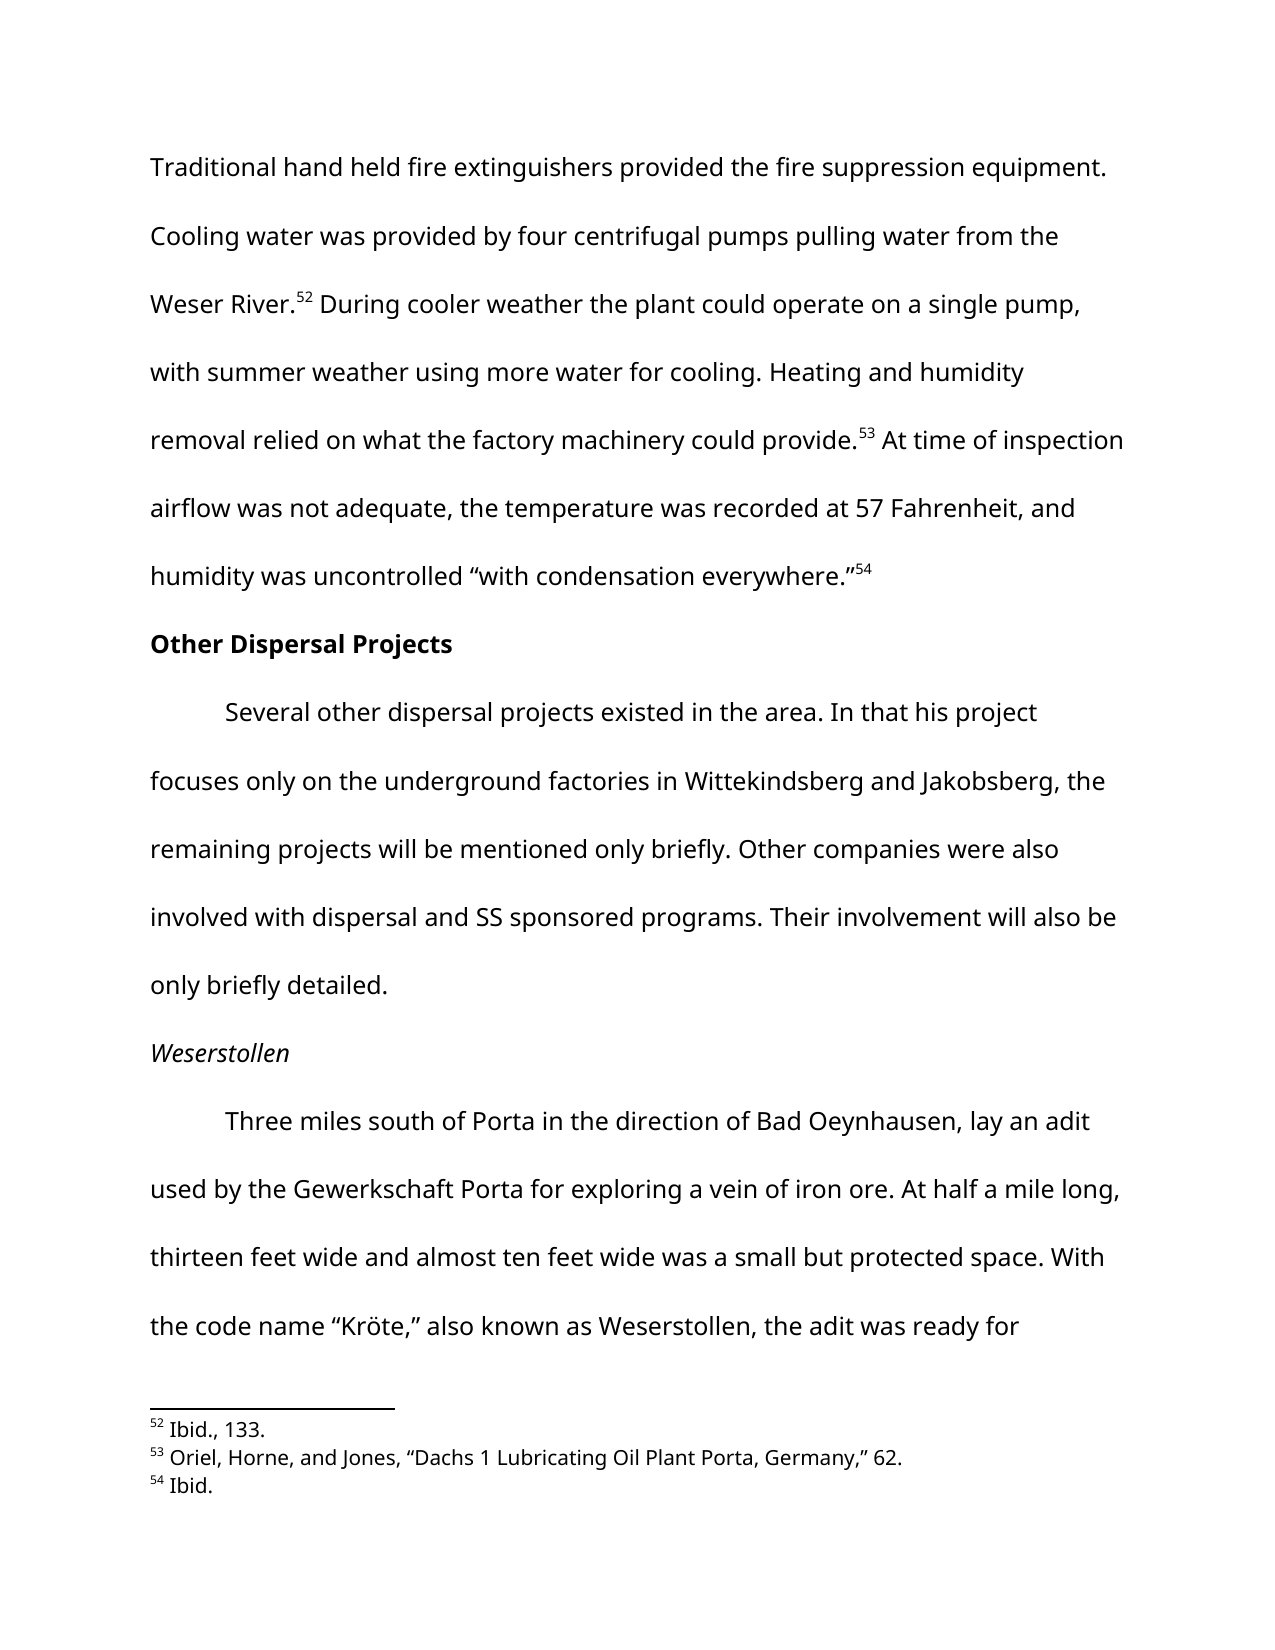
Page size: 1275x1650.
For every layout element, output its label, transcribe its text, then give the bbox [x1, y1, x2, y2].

text Other Dispersal Projects [150, 627, 1125, 661]
text Ibid. [150, 1472, 1125, 1500]
text Several other dispersal projects existed in the area. In that his project focuses only on the underground factories in Wittekindsberg and Jakobsberg, the remaining projects will be mentioned only briefly. Other companies were also involved with dispersal and SS sponsored programs. Their involvement will also be only briefly detailed. [150, 695, 1125, 1002]
text Oriel, Horne, and Jones, “Dachs 1 Lubricating Oil Plant Porta, Germany,” 62. [150, 1443, 1125, 1472]
text Three miles south of Porta in the direction of Bad Oeynhausen, lay an adit used by the Gewerkschaft Porta for exploring a vein of iron ore. At half a mile long, thirteen feet wide and almost ten feet wide was a small but protected space. With the code name “Kröte,” also known as Weserstollen, the adit was ready for [150, 1104, 1125, 1342]
text Traditional hand held fire extinguishers provided the fire suppression equipment. Cooling water was provided by four centrifugal pumps pulling water from the Weser River. During cooler weather the plant could operate on a single pump, with summer weather using more water for cooling. Heating and humidity removal relied on what the factory machinery could provide. At time of inspection airflow was not adequate, the temperature was recorded at 57 Fahrenheit, and humidity was uncontrolled “with condensation everywhere.” [150, 150, 1125, 593]
text Weserstollen [150, 1036, 1125, 1070]
text Ibid., 133. [150, 1415, 1125, 1443]
